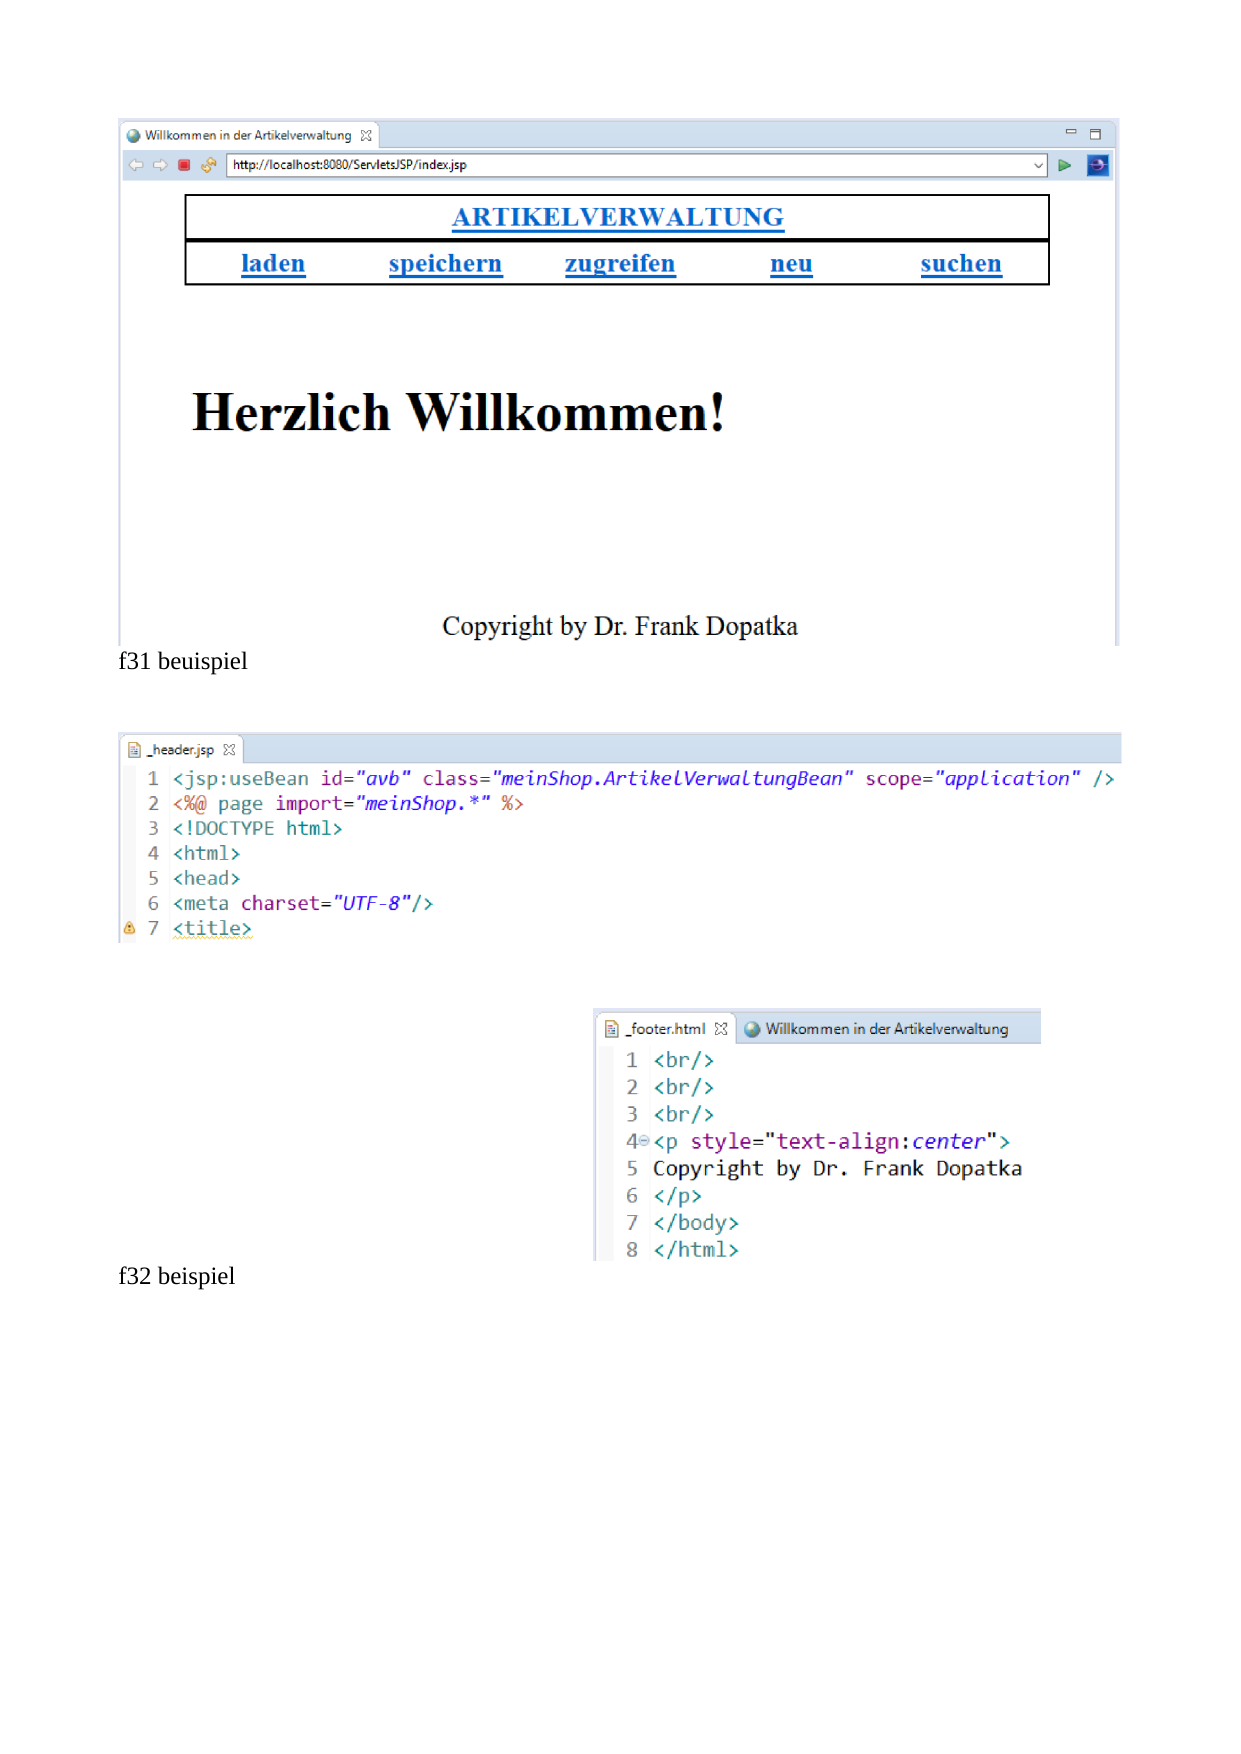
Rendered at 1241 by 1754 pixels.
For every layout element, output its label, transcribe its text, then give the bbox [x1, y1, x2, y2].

picture [118, 118, 1122, 646]
text f32 beispiel [118, 1261, 1122, 1290]
text f31 beuispiel [118, 646, 1122, 675]
picture [118, 732, 1122, 1261]
